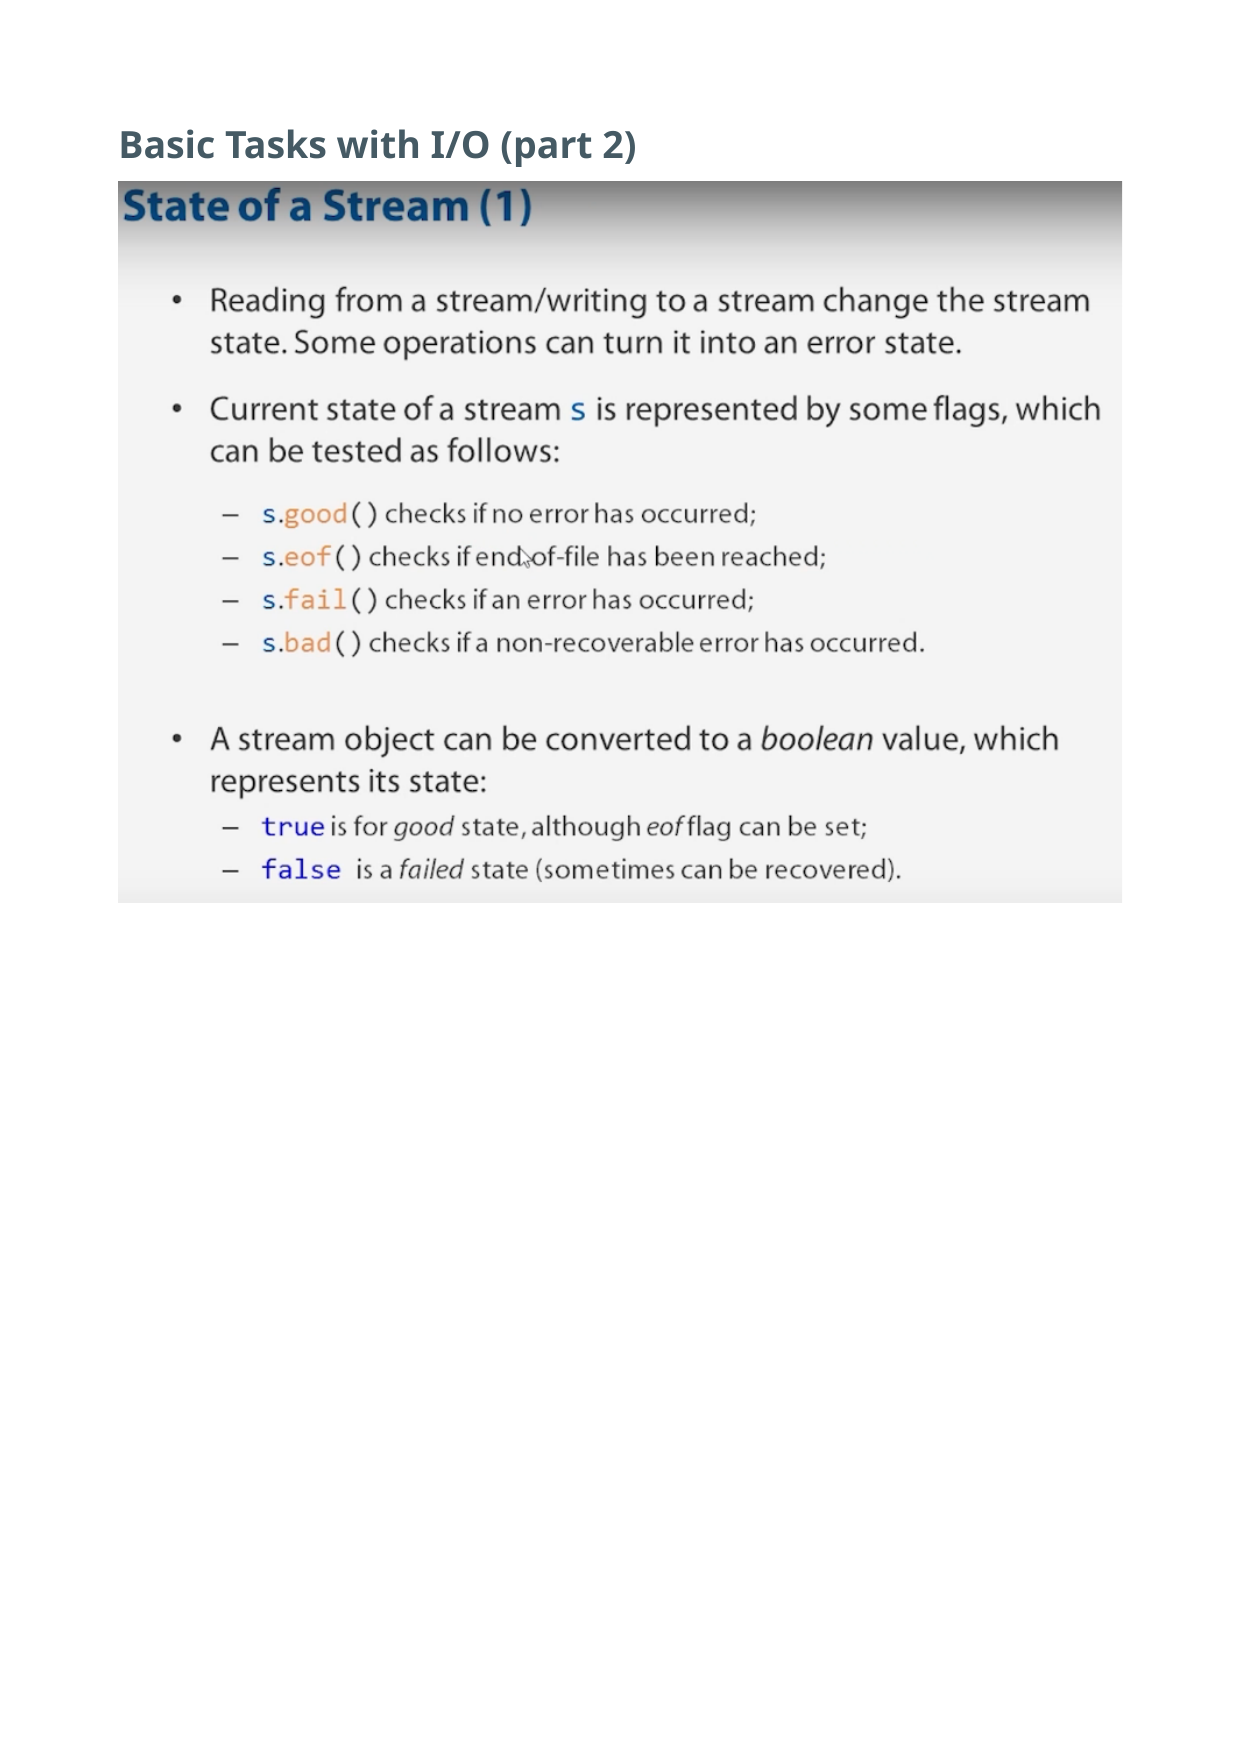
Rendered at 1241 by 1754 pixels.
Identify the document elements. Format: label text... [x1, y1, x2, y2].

picture [118, 181, 1123, 903]
subtitle Basic Tasks with I/O (part 2) [118, 118, 1122, 169]
